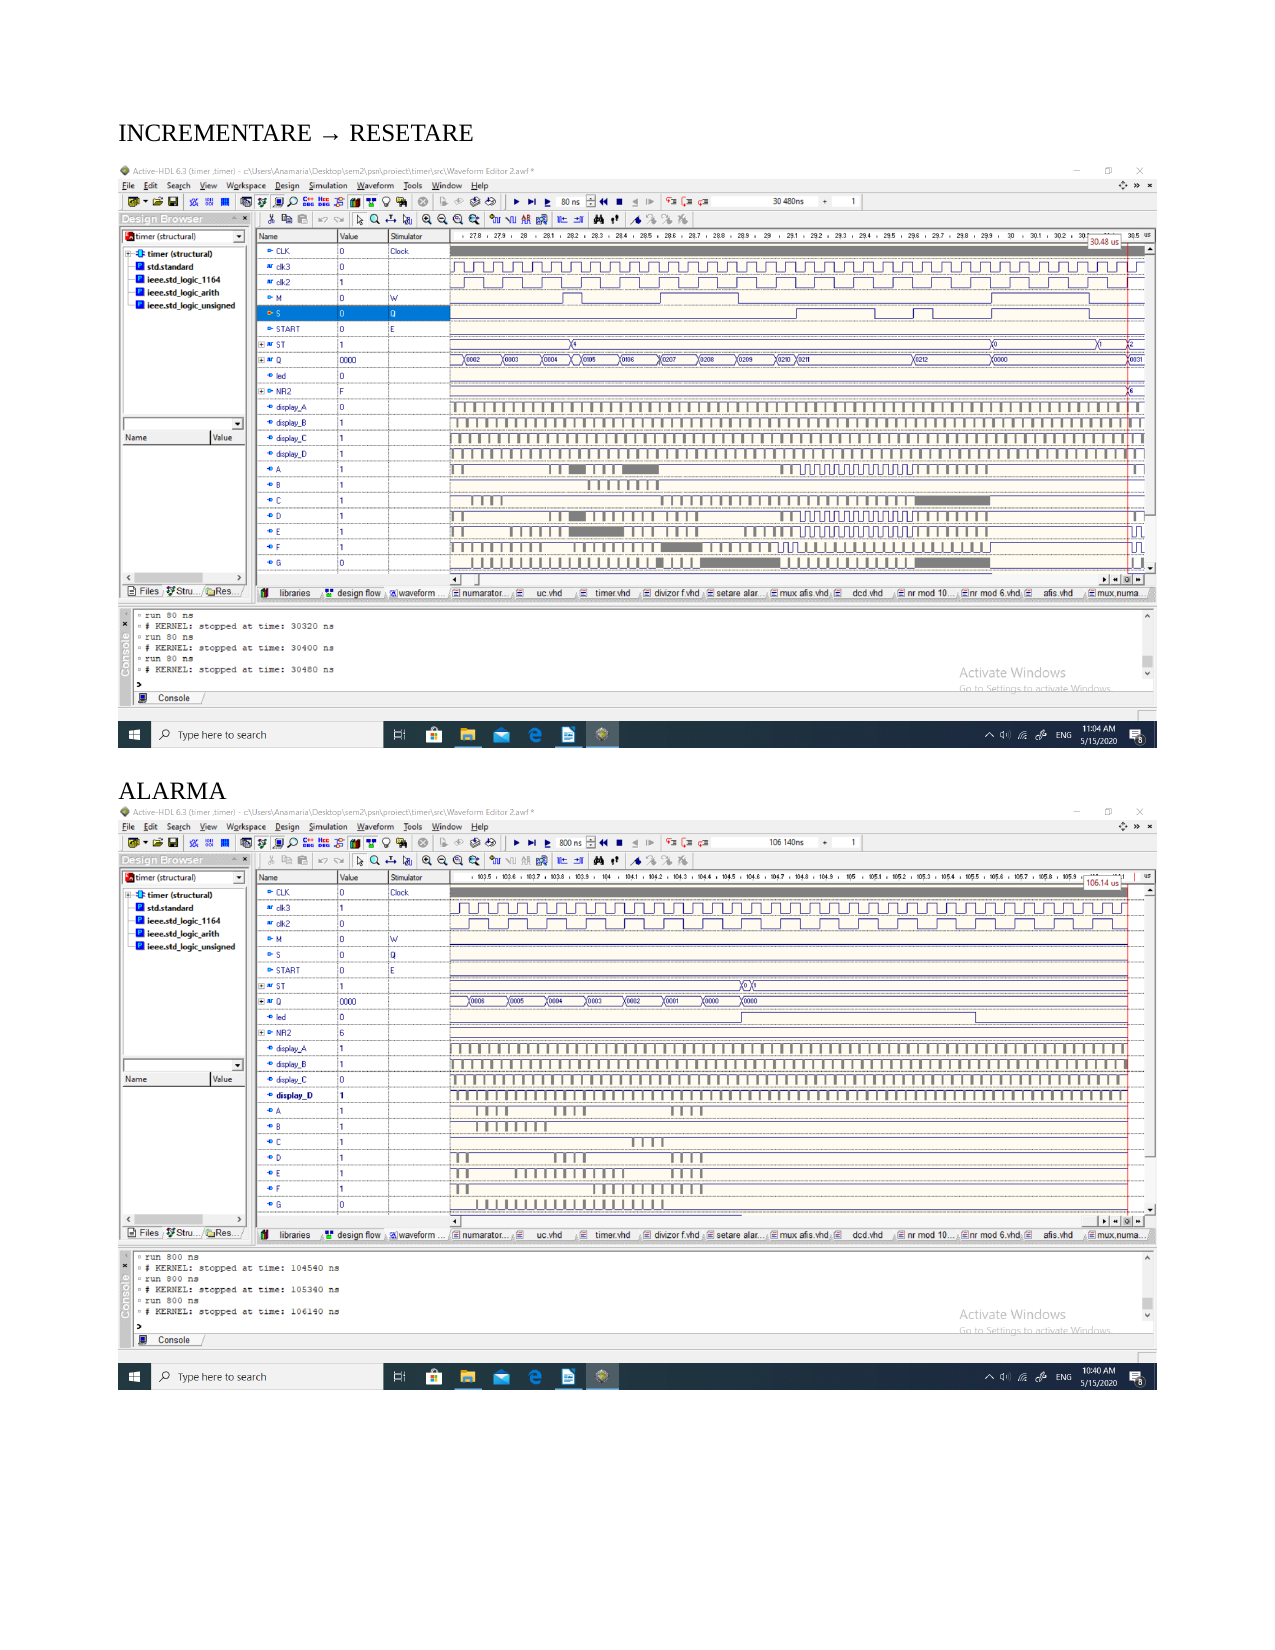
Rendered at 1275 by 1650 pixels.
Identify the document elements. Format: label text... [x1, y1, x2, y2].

text INCREMENTARE → RESETARE [118, 118, 1157, 147]
picture [118, 805, 1157, 1390]
text ALARMA [118, 776, 1157, 805]
picture [118, 163, 1157, 748]
